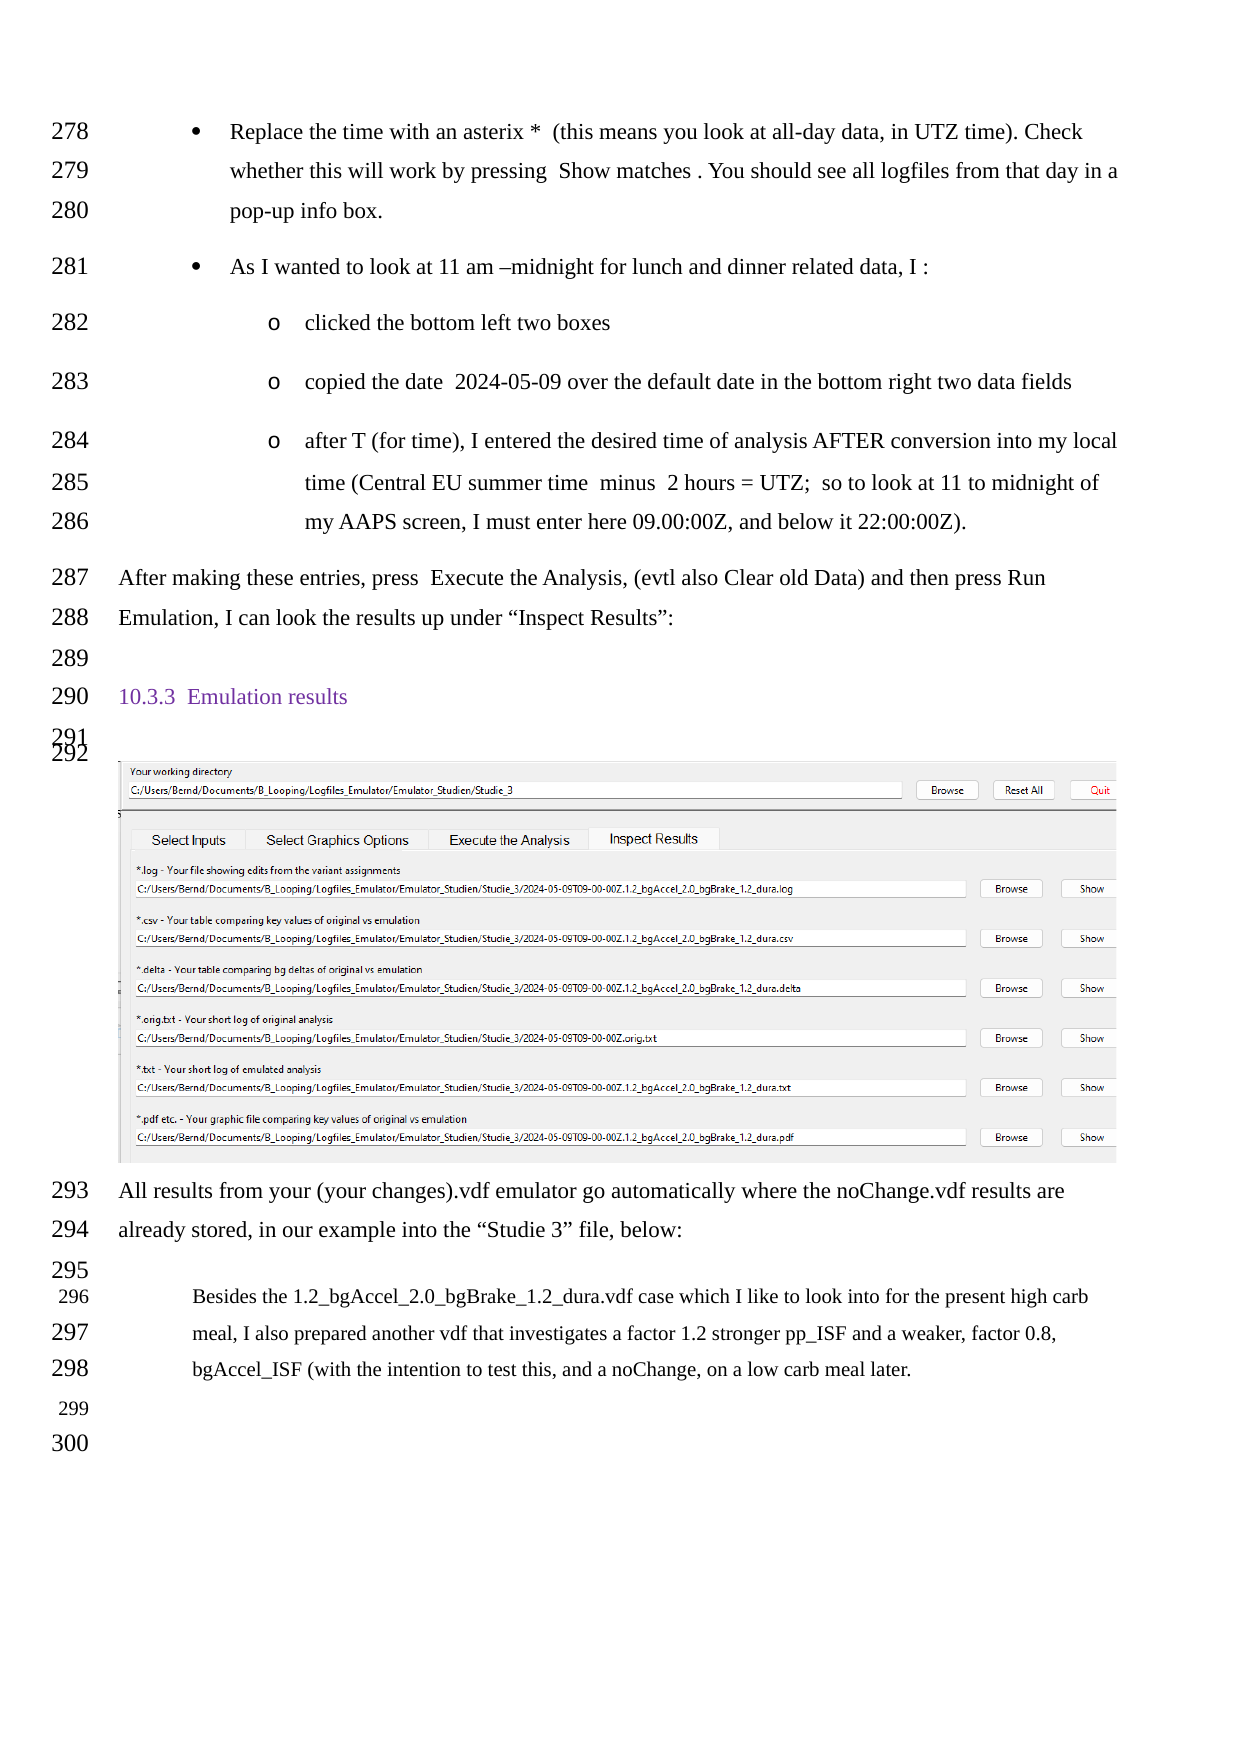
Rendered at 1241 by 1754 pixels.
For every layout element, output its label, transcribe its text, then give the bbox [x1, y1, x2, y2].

list As I wanted to look at 11 am –midnight for lunch and dinner related data, I : [192, 253, 1122, 279]
list clicked the bottom left two boxes [267, 309, 1122, 338]
list Replace the time with an asterix * (this means you look at all-day data, in UTZ time). Check whether this will work by pressing Show matches . You should see all logfiles from that day in a pop-up info box. [192, 118, 1122, 223]
text All results from your (your changes).vdf emulator go automatically where the noChange.vdf results are already stored, in our example into the “Studie 3” file, below: [118, 1177, 1122, 1242]
text After making these entries, press Execute the Analysis, (evtl also Clear old Data) and then press Run Emulation, I can look the results up under “Inspect Results”: [118, 564, 1122, 630]
list after T (for time), I entered the desired time of analysis AFTER conversion into my local time (Central EU summer time minus 2 hours = UTZ; so to look at 11 to midnight of my AAPS screen, I must enter here 09.00:00Z, and below it 22:00:00Z). [267, 427, 1122, 534]
list copied the date 2024-05-09 over the default date in the bottom right two data fields [267, 368, 1122, 397]
text Besides the 1.2_bgAccel_2.0_bgBrake_1.2_dura.vdf case which I like to look into for the present high carb meal, I also prepared another vdf that investigates a factor 1.2 stronger pp_ISF and a weaker, factor 0.8, bgAccel_ISF (with the intention to test this, and a noChange, on a low carb meal later. [192, 1284, 1122, 1381]
text 10.3.3 Emulation results [118, 683, 1122, 709]
